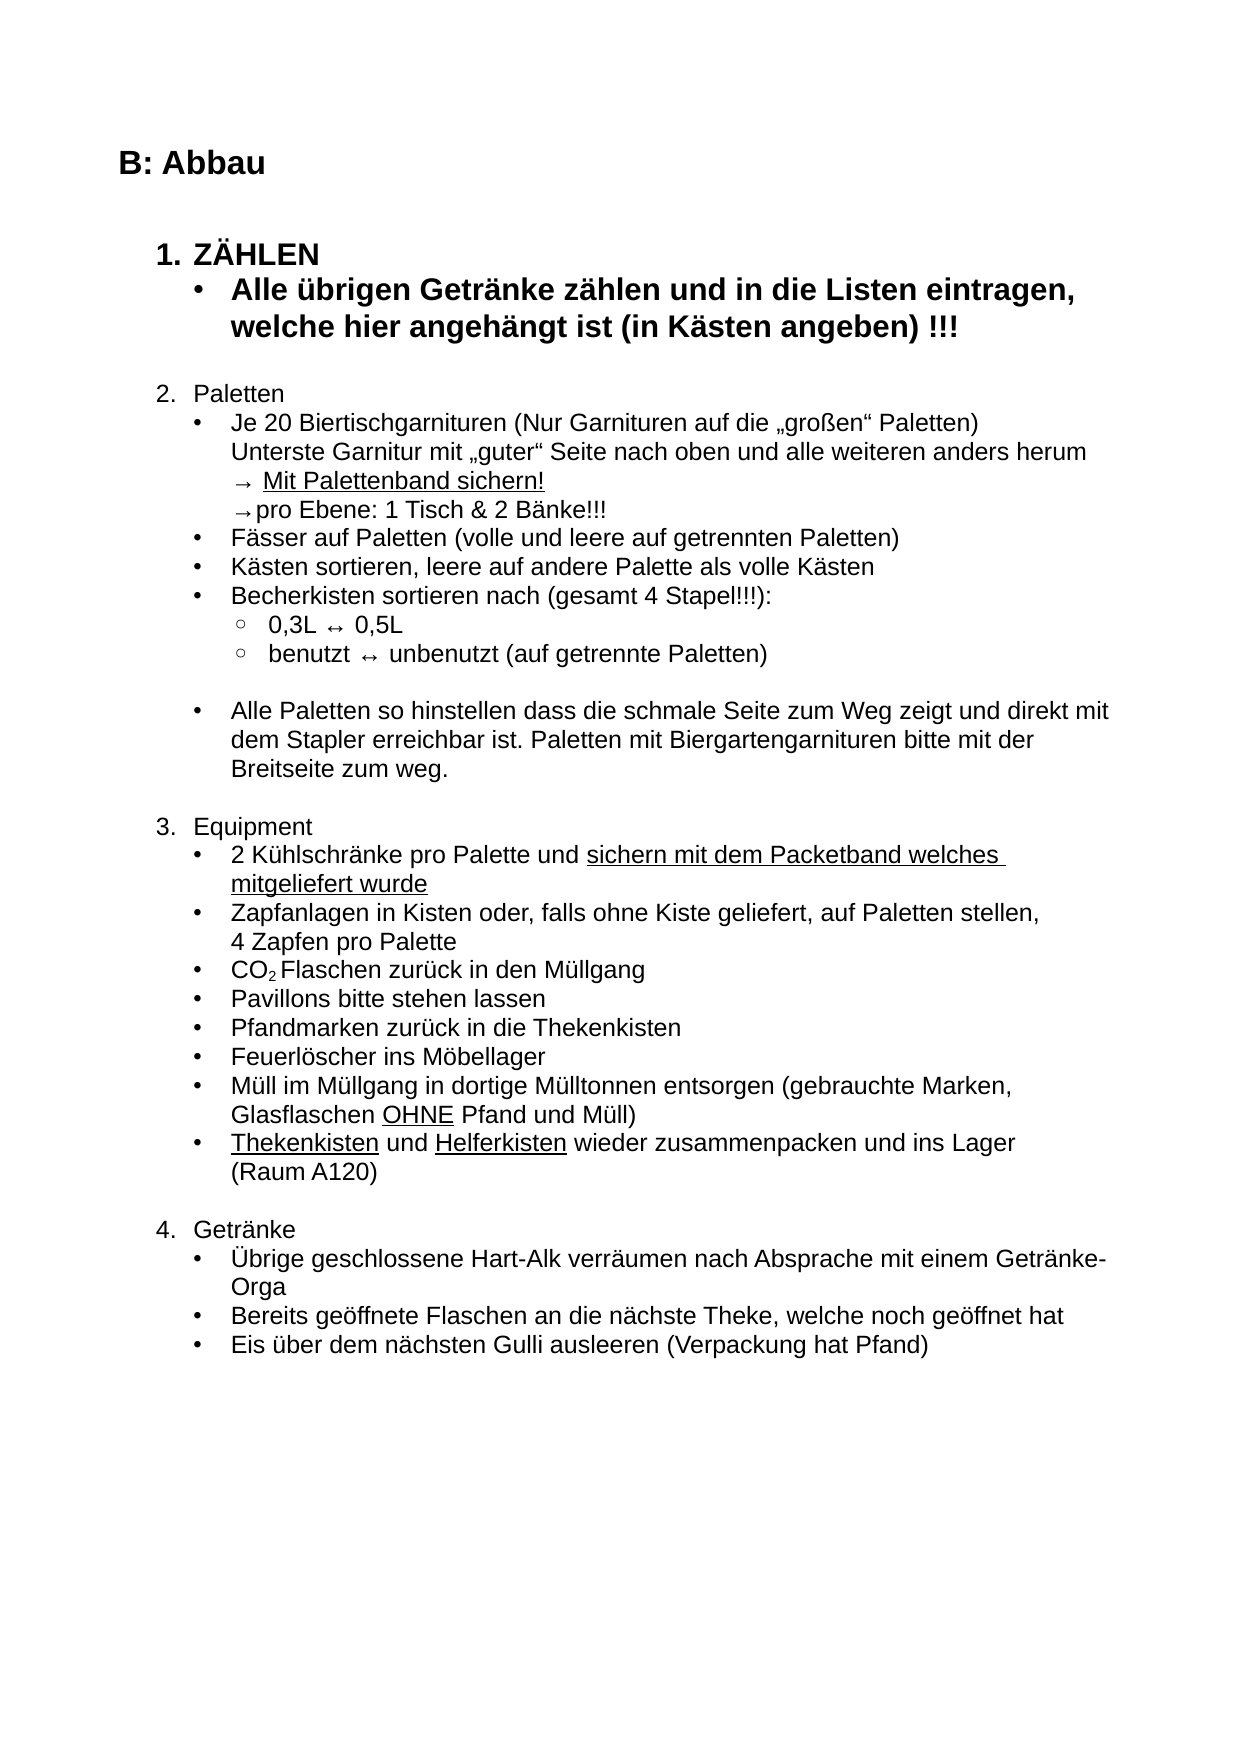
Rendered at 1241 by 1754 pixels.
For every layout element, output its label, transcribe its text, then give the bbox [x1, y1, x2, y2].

list Getränke [156, 1215, 1122, 1243]
list →pro Ebene: 1 Tisch & 2 Bänke!!! [193, 494, 1122, 523]
list Alle übrigen Getränke zählen und in die Listen eintragen, welche hier angehängt ist (in Kästen angeben) !!! [193, 271, 1122, 343]
list CO2 Flaschen zurück in den Müllgang [193, 955, 1122, 984]
list Thekenkisten und Helferkisten wieder zusammenpacken und ins Lager [193, 1128, 1122, 1157]
list Paletten [156, 379, 1122, 408]
subtitle B: Abbau [118, 143, 1122, 182]
list 0,3L ↔ 0,5L [231, 610, 1122, 639]
list Kästen sortieren, leere auf andere Palette als volle Kästen [193, 552, 1122, 581]
list Übrige geschlossene Hart-Alk verräumen nach Absprache mit einem Getränke-Orga [193, 1243, 1122, 1301]
list ZÄHLEN [156, 236, 1122, 271]
list (Raum A120) [193, 1157, 1122, 1186]
list Je 20 Biertischgarnituren (Nur Garnituren auf die „großen“ Paletten) Unterste Garnitur mit „guter“ Seite nach oben und alle weiteren anders herum → Mit Palettenband sichern! [193, 408, 1122, 494]
list Zapfanlagen in Kisten oder, falls ohne Kiste geliefert, auf Paletten stellen, 4 Zapfen pro Palette [193, 898, 1122, 955]
list Pfandmarken zurück in die Thekenkisten [193, 1013, 1122, 1042]
list Pavillons bitte stehen lassen [193, 984, 1122, 1013]
list Becherkisten sortieren nach (gesamt 4 Stapel!!!): [193, 581, 1122, 610]
list Eis über dem nächsten Gulli ausleeren (Verpackung hat Pfand) [193, 1330, 1122, 1359]
list 2 Kühlschränke pro Palette und sichern mit dem Packetband welches mitgeliefert wurde [193, 840, 1122, 898]
list Alle Paletten so hinstellen dass die schmale Seite zum Weg zeigt und direkt mit dem Stapler erreichbar ist. Paletten mit Biergartengarnituren bitte mit der Breitseite zum weg. [193, 696, 1122, 783]
list Fässer auf Paletten (volle und leere auf getrennten Paletten) [193, 523, 1122, 552]
list Equipment [156, 811, 1122, 840]
list Müll im Müllgang in dortige Mülltonnen entsorgen (gebrauchte Marken, Glasflaschen OHNE Pfand und Müll) [193, 1071, 1122, 1128]
list Bereits geöffnete Flaschen an die nächste Theke, welche noch geöffnet hat [193, 1301, 1122, 1330]
list Feuerlöscher ins Möbellager [193, 1042, 1122, 1071]
list benutzt ↔ unbenutzt (auf getrennte Paletten) [231, 639, 1122, 668]
